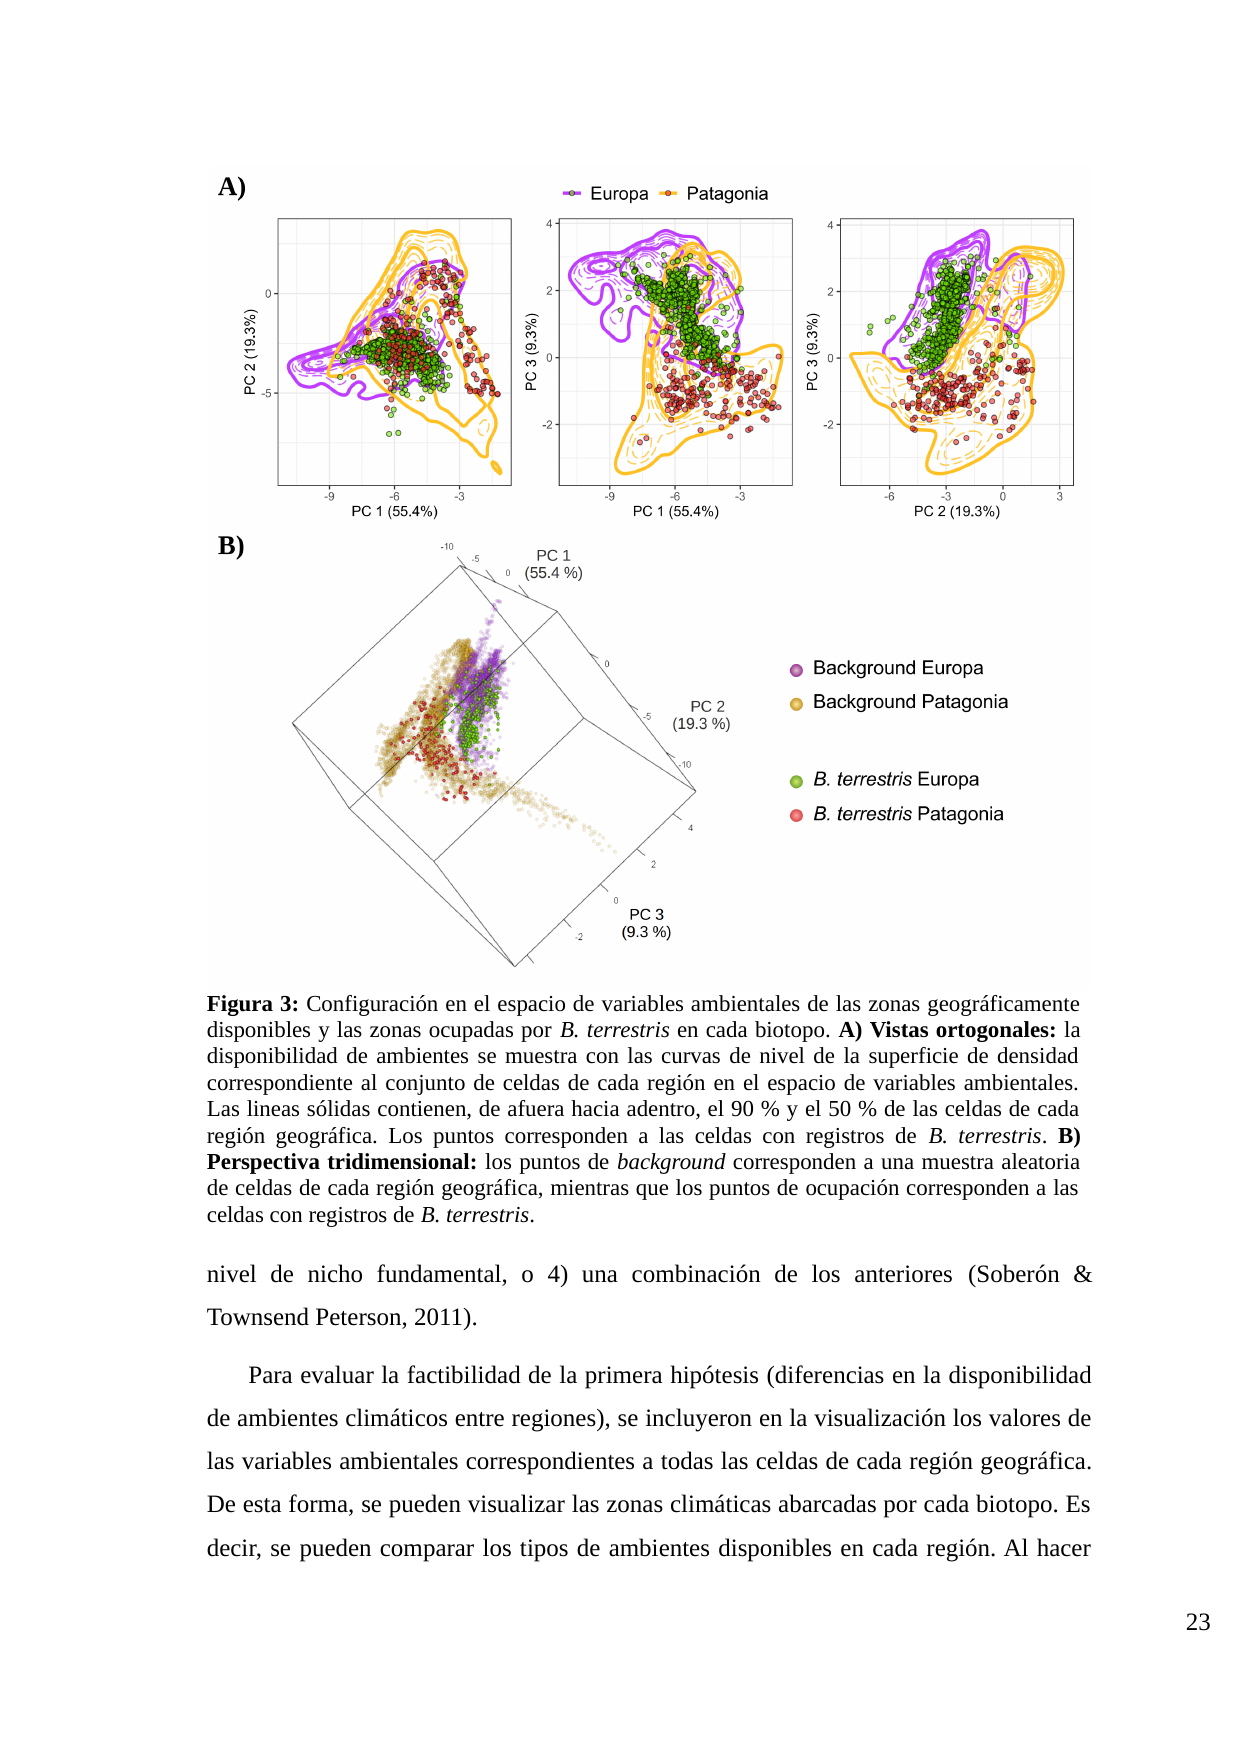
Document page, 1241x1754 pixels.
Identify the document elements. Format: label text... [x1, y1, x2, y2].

picture [209, 165, 1091, 990]
text Para evaluar la factibilidad de la primera hipótesis (diferencias en la disponibilidad de ambientes climáticos entre regiones), se incluyeron en la visualización los valores de las variables ambientales correspondientes a todas las celdas de cada región geográfica. De esta forma, se pueden visualizar las zonas climáticas abarcadas por cada biotopo. Es decir, se pueden comparar los tipos de ambientes disponibles en cada región. Al hacer esto se observa una separación significativa entre las zonas disponibles en Patagonia y Europa, con una superposición en el espacio tridimensional casi nula (Figura 3). Esto significa que el nicho realizado de B. terrestris en su rango nativo está acotado por limitaciones geográficas, ya que existen zonas climáticas que esta especie ocupa en Patagonia pero que no están presentes en Europa y, por lo tanto, no podrían estar incluidas en el nicho realizado aunque lo estuvieran en el nicho fundamental. De todas formas, con estos resultados, no es posible realizar inferencias sobre la co-ocurrencia de los otros dos factores modificadores del nicho realizado: evolución del nicho fundamental y cambios en la comunidad biológica. [207, 1360, 1093, 1561]
text Se evaluó si el nicho utilizado por B. terrestris en Patagonia difiere del nicho realizado en la distribución nativa mediante el análisis gráfico de las zonas del espacio tridimensional de variables ambientales (PC1, PC2, y PC3) ocupadas por esta especie en ambas regiones (nativa e invadida). La distribución de las celdas geográficas con registros de B. terrestris en el espacio de variables ambientales muestra una marcada separación entre regiones geográficas (Figura 3), lo que significa que, en el nuevo ecosistema, la especie ocupa zonas climáticas que no utilizaba en su distribución nativa. Este fenómeno podría deberse a: 1) diferencias en la disponibilidad de ambientes climáticos entre regiones, 2) cambios a nivel de comunidad ecológica, 3) cambios evolutivos a nivel de nicho fundamental, o 4) una combinación de los anteriores (Soberón & Townsend Peterson, 2011). [207, 1233, 1093, 1331]
text Figura 3: Configuración en el espacio de variables ambientales de las zonas geográficamente disponibles y las zonas ocupadas por B. terrestris en cada biotopo. A) Vistas ortogonales: la disponibilidad de ambientes se muestra con las curvas de nivel de la superficie de densidad correspondiente al conjunto de celdas de cada región en el espacio de variables ambientales. Las lineas sólidas contienen, de afuera hacia adentro, el 90 % y el 50 % de las celdas de cada región geográfica. Los puntos corresponden a las celdas con registros de B. terrestris. B) Perspectiva tridimensional: los puntos de background corresponden a una muestra aleatoria de celdas de cada región geográfica, mientras que los puntos de ocupación corresponden a las celdas con registros de B. terrestris. [207, 178, 1081, 1227]
